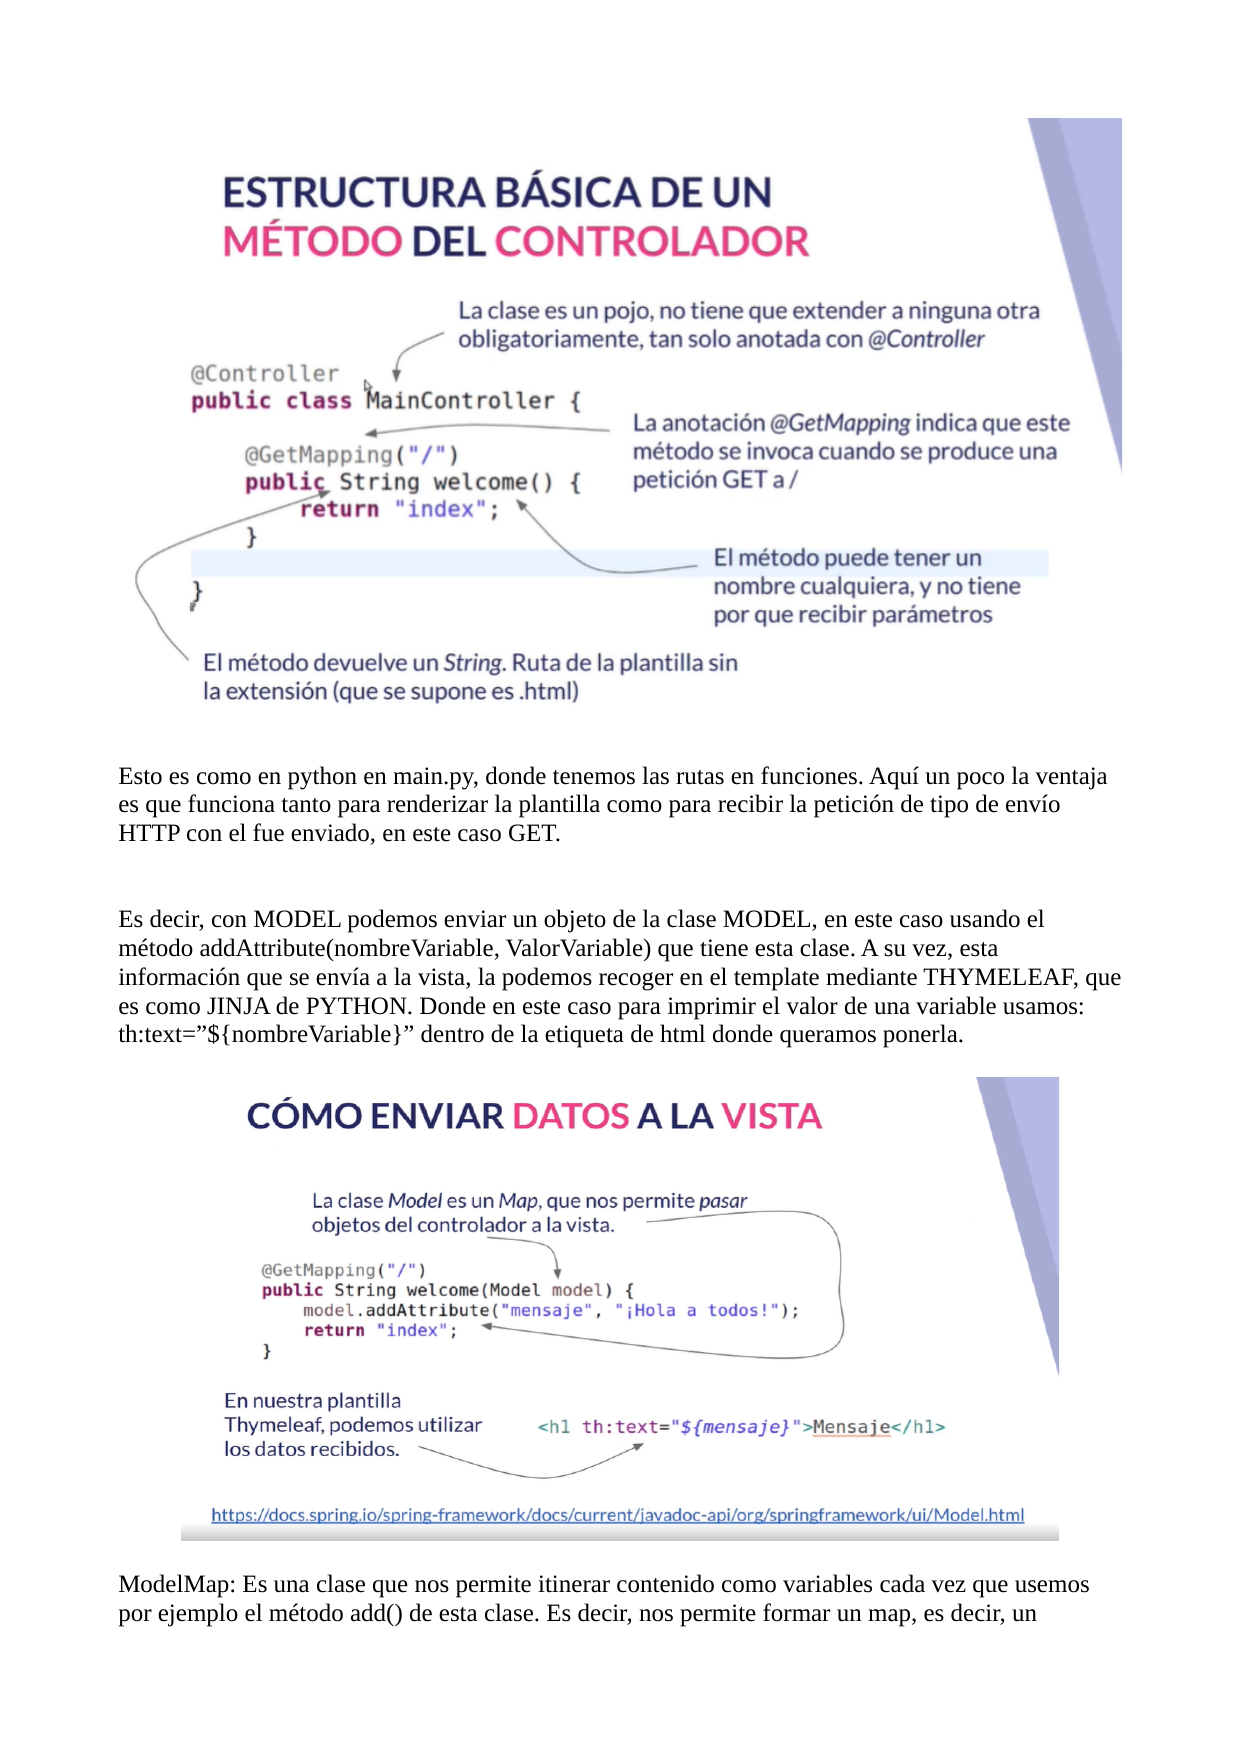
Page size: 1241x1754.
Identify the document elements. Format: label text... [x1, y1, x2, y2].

text th:text=”${nombreVariable}” dentro de la etiqueta de html donde queramos ponerla. [118, 1019, 1122, 1048]
text Esto es como en python en main.py, donde tenemos las rutas en funciones. Aquí un poco la ventaja es que funciona tanto para renderizar la plantilla como para recibir la petición de tipo de envío HTTP con el fue enviado, en este caso GET. [118, 761, 1122, 847]
text Es decir, con MODEL podemos enviar un objeto de la clase MODEL, en este caso usando el método addAttribute(nombreVariable, ValorVariable) que tiene esta clase. A su vez, esta información que se envía a la vista, la podemos recoger en el template mediante THYMELEAF, que es como JINJA de PYTHON. Donde en este caso para imprimir el valor de una variable usamos: [118, 904, 1122, 1019]
text ModelMap: Es una clase que nos permite itinerar contenido como variables cada vez que usemos por ejemplo el método add() de esta clase. Es decir, nos permite formar un map, es decir, un [118, 1569, 1122, 1627]
